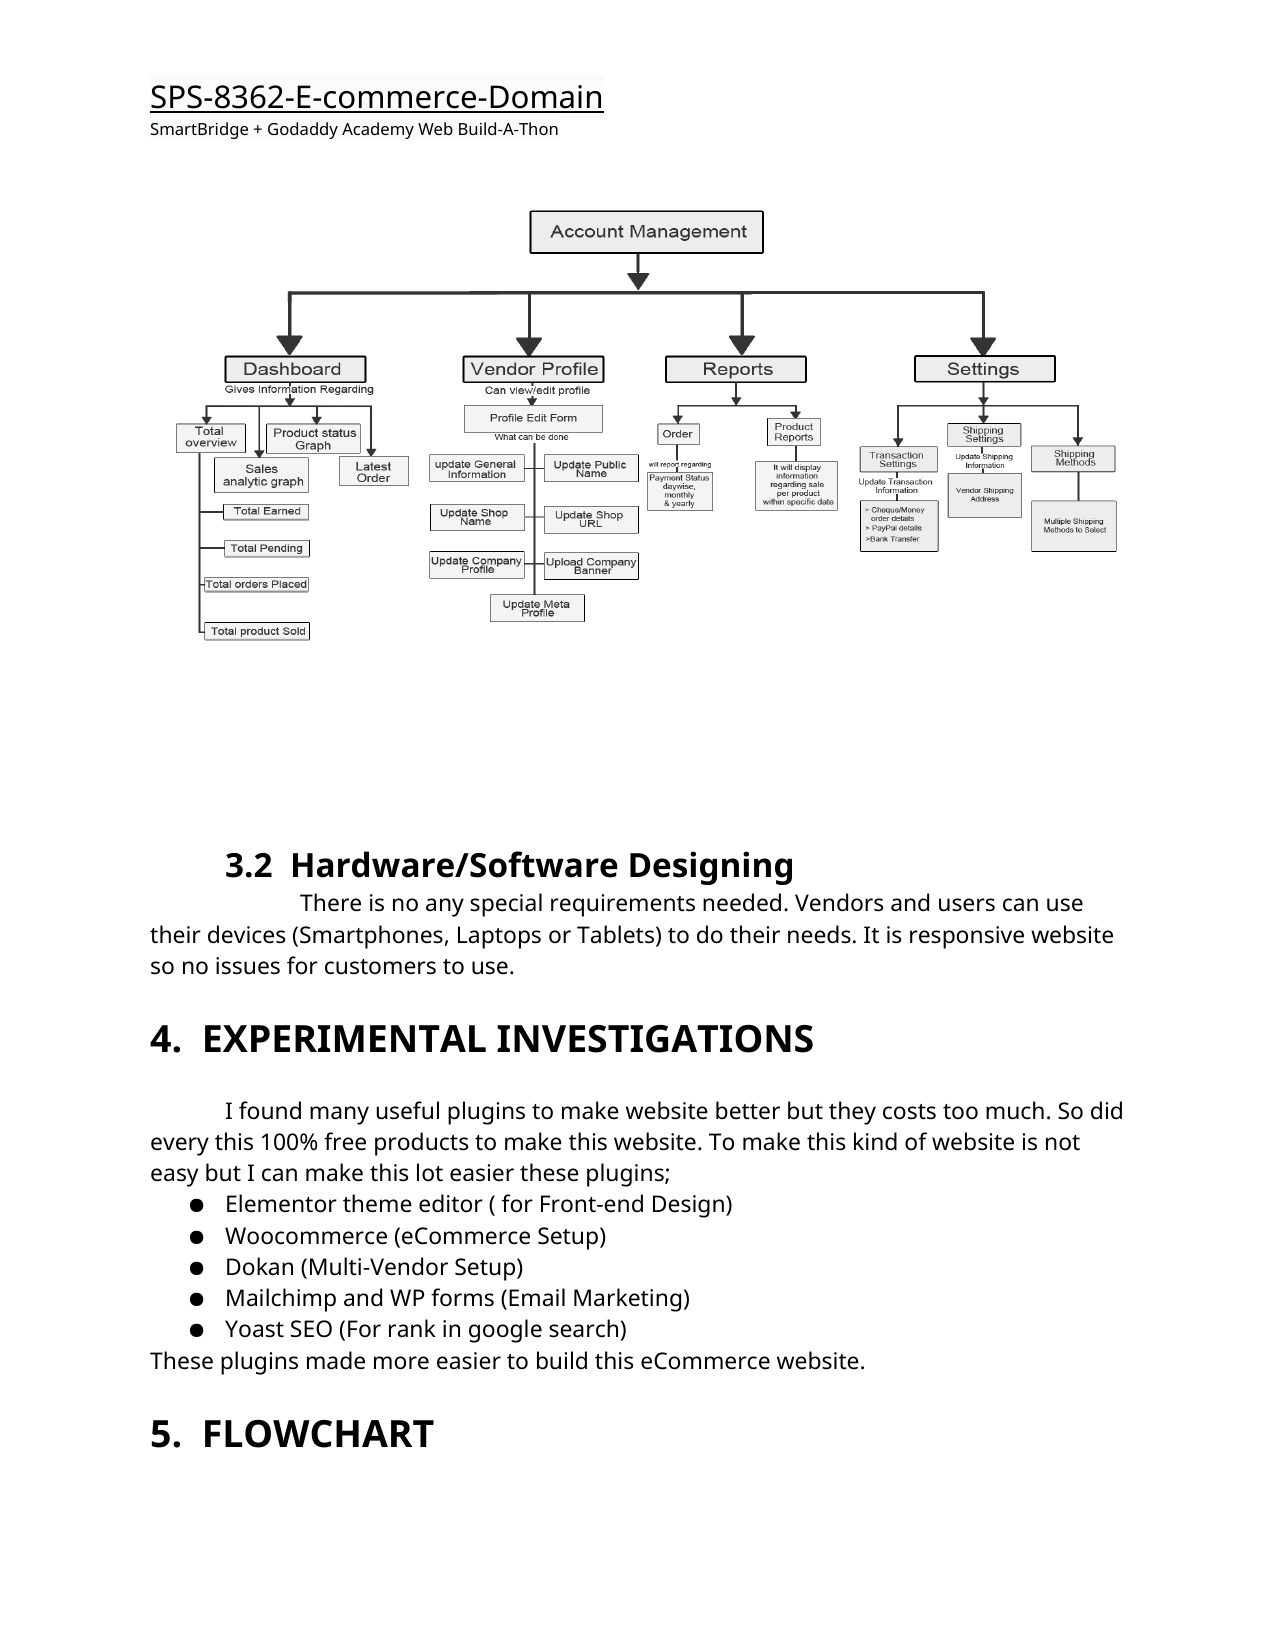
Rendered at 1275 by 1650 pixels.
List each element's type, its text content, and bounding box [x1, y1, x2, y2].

list Dokan (Multi-Vendor Setup) [187, 1251, 1125, 1282]
list Elementor theme editor ( for Front-end Design) [187, 1188, 1125, 1220]
text There is no any special requirements needed. Vendors and users can use their devices (Smartphones, Laptops or Tablets) to do their needs. It is responsive website so no issues for customers to use. [150, 887, 1125, 981]
text I found many useful plugins to make website better but they costs too much. So did every this 100% free products to make this website. To make this kind of website is not easy but I can make this lot easier these plugins; [150, 1095, 1125, 1188]
picture [150, 181, 1125, 842]
list Yoast SEO (For rank in google search) [187, 1313, 1125, 1345]
text 5. FLOWCHART [150, 1407, 1125, 1458]
text 4. EXPERIMENTAL INVESTIGATIONS [150, 1012, 1125, 1063]
list Mailchimp and WP forms (Email Marketing) [187, 1282, 1125, 1313]
text These plugins made more easier to build this eCommerce website. [150, 1345, 1125, 1376]
text 3.2 Hardware/Software Designing [150, 842, 1125, 887]
list Woocommerce (eCommerce Setup) [187, 1220, 1125, 1251]
